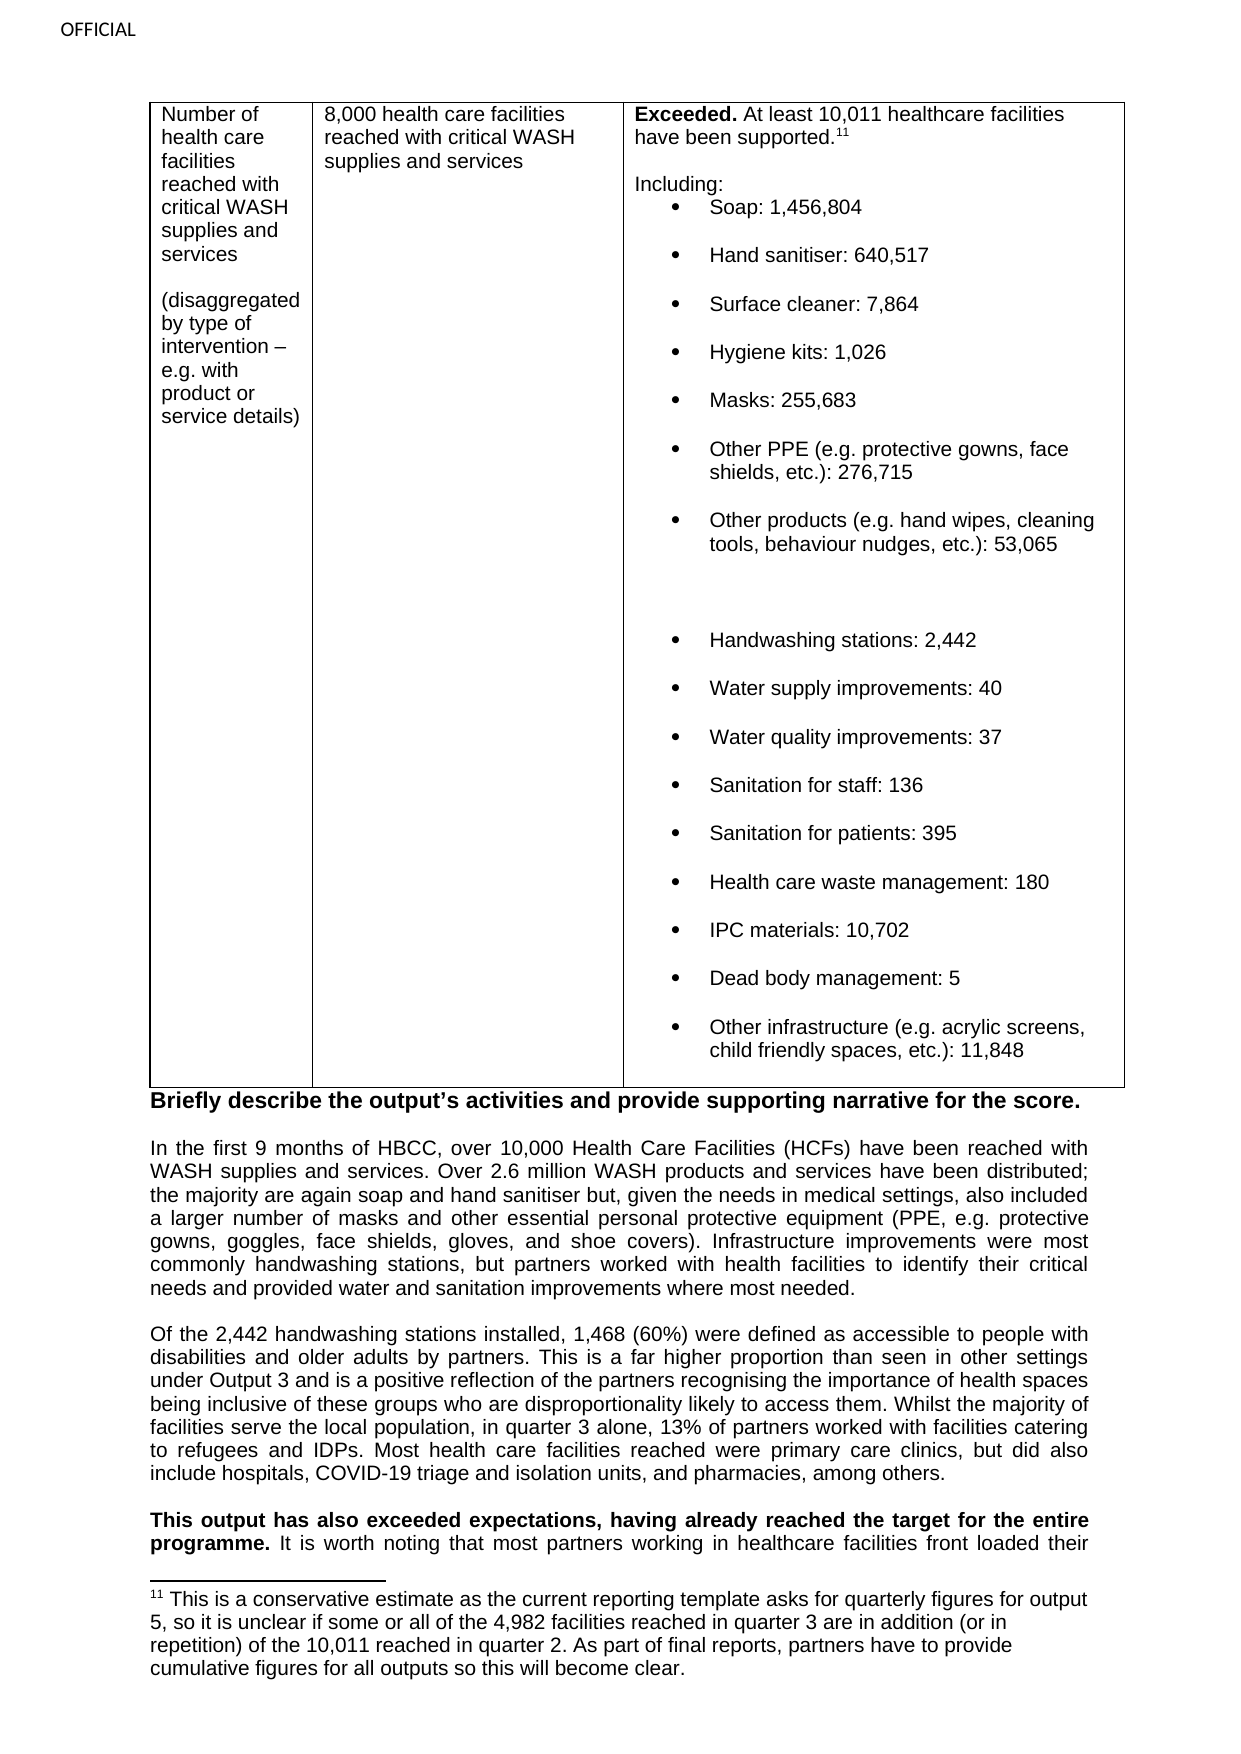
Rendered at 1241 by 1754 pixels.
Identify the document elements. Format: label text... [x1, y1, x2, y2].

text In the first 9 months of HBCC, over 10,000 Health Care Facilities (HCFs) have been reached with WASH supplies and services. Over 2.6 million WASH products and services have been distributed; the majority are again soap and hand sanitiser but, given the needs in medical settings, also included a larger number of masks and other essential personal protective equipment (PPE, e.g. protective gowns, goggles, face shields, gloves, and shoe covers). Infrastructure improvements were most commonly handwashing stations, but partners worked with health facilities to identify their critical needs and provided water and sanitation improvements where most needed. [150, 1137, 1090, 1299]
text This output has also exceeded expectations, having already reached the target for the entire programme. It is worth noting that most partners working in healthcare facilities front loaded their [150, 1508, 1090, 1555]
table_cell Number of health care facilities reached with critical WASH supplies and services (disaggregated by type of intervention – e.g. with product or service details) [151, 103, 312, 1087]
table_cell 8,000 health care facilities reached with critical WASH supplies and services [313, 103, 623, 1087]
text Of the 2,442 handwashing stations installed, 1,468 (60%) were defined as accessible to people with disabilities and older adults by partners. This is a far higher proportion than seen in other settings under Output 3 and is a positive reflection of the partners recognising the importance of health spaces being inclusive of these groups who are disproportionality likely to access them. Whilst the majority of facilities serve the local population, in quarter 3 alone, 13% of partners worked with facilities catering to refugees and IDPs. Most health care facilities reached were primary care clinics, but did also include hospitals, COVID-19 triage and isolation units, and pharmacies, among others. [150, 1323, 1090, 1485]
text Briefly describe the output’s activities and provide supporting narrative for the score. [150, 1088, 1090, 1113]
table_cell Exceeded. At least 10,011 healthcare facilities have been supported. Including: Soap: 1,456,804 Hand sanitiser: 640,517 Surface cleaner: 7,864 Hygiene kits: 1,026 Masks: 255,683 Other PPE (e.g. protective gowns, face shields, etc.): 276,715 Other products (e.g. hand wipes, cleaning tools, behaviour nudges, etc.): 53,065 Handwashing stations: 2,442 Water supply improvements: 40 Water quality improvements: 37 Sanitation for staff: 136 Sanitation for patients: 395 Health care waste management: 180 IPC materials: 10,702 Dead body management: 5 Other infrastructure (e.g. acrylic screens, child friendly spaces, etc.): 11,848 [624, 103, 1124, 1087]
